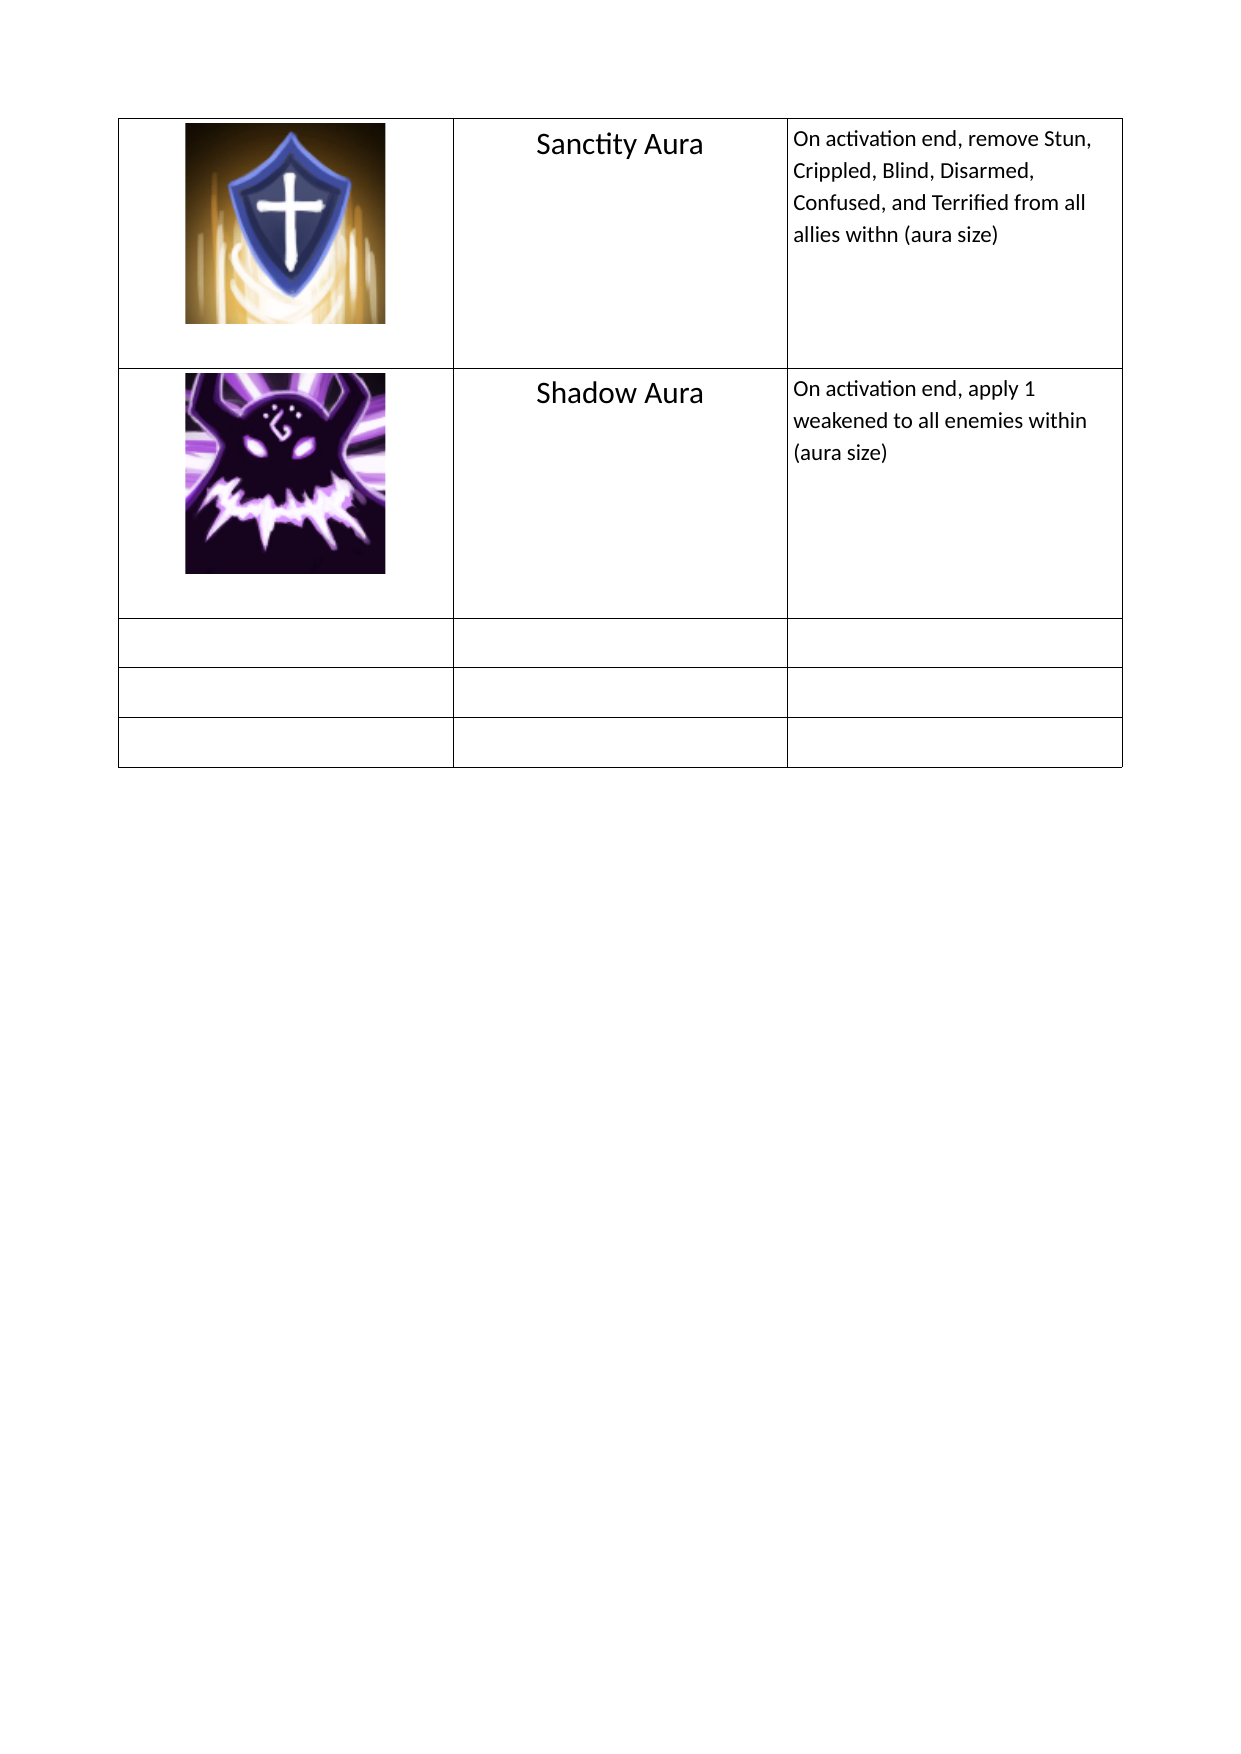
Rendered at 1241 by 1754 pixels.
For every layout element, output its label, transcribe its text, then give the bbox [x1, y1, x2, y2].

table_cell On activation end, apply 1 weakened to all enemies within (aura size) [788, 369, 1122, 617]
table_cell [119, 718, 453, 767]
picture [185, 373, 386, 574]
table_cell [119, 668, 453, 717]
table_cell [454, 718, 787, 767]
picture [185, 123, 386, 324]
table_cell [119, 619, 453, 667]
table_cell On activation end, remove Stun, Crippled, Blind, Disarmed, Confused, and Terrified from all allies withn (aura size) [788, 119, 1122, 368]
table_cell Shadow Aura [454, 369, 787, 617]
table_cell Sanctity Aura [454, 119, 787, 368]
table_cell [454, 668, 787, 717]
table_cell [454, 619, 787, 667]
table_cell [788, 668, 1122, 717]
table_cell [119, 119, 453, 368]
table_cell [788, 718, 1122, 767]
table_cell [788, 619, 1122, 667]
table_cell [119, 369, 453, 617]
